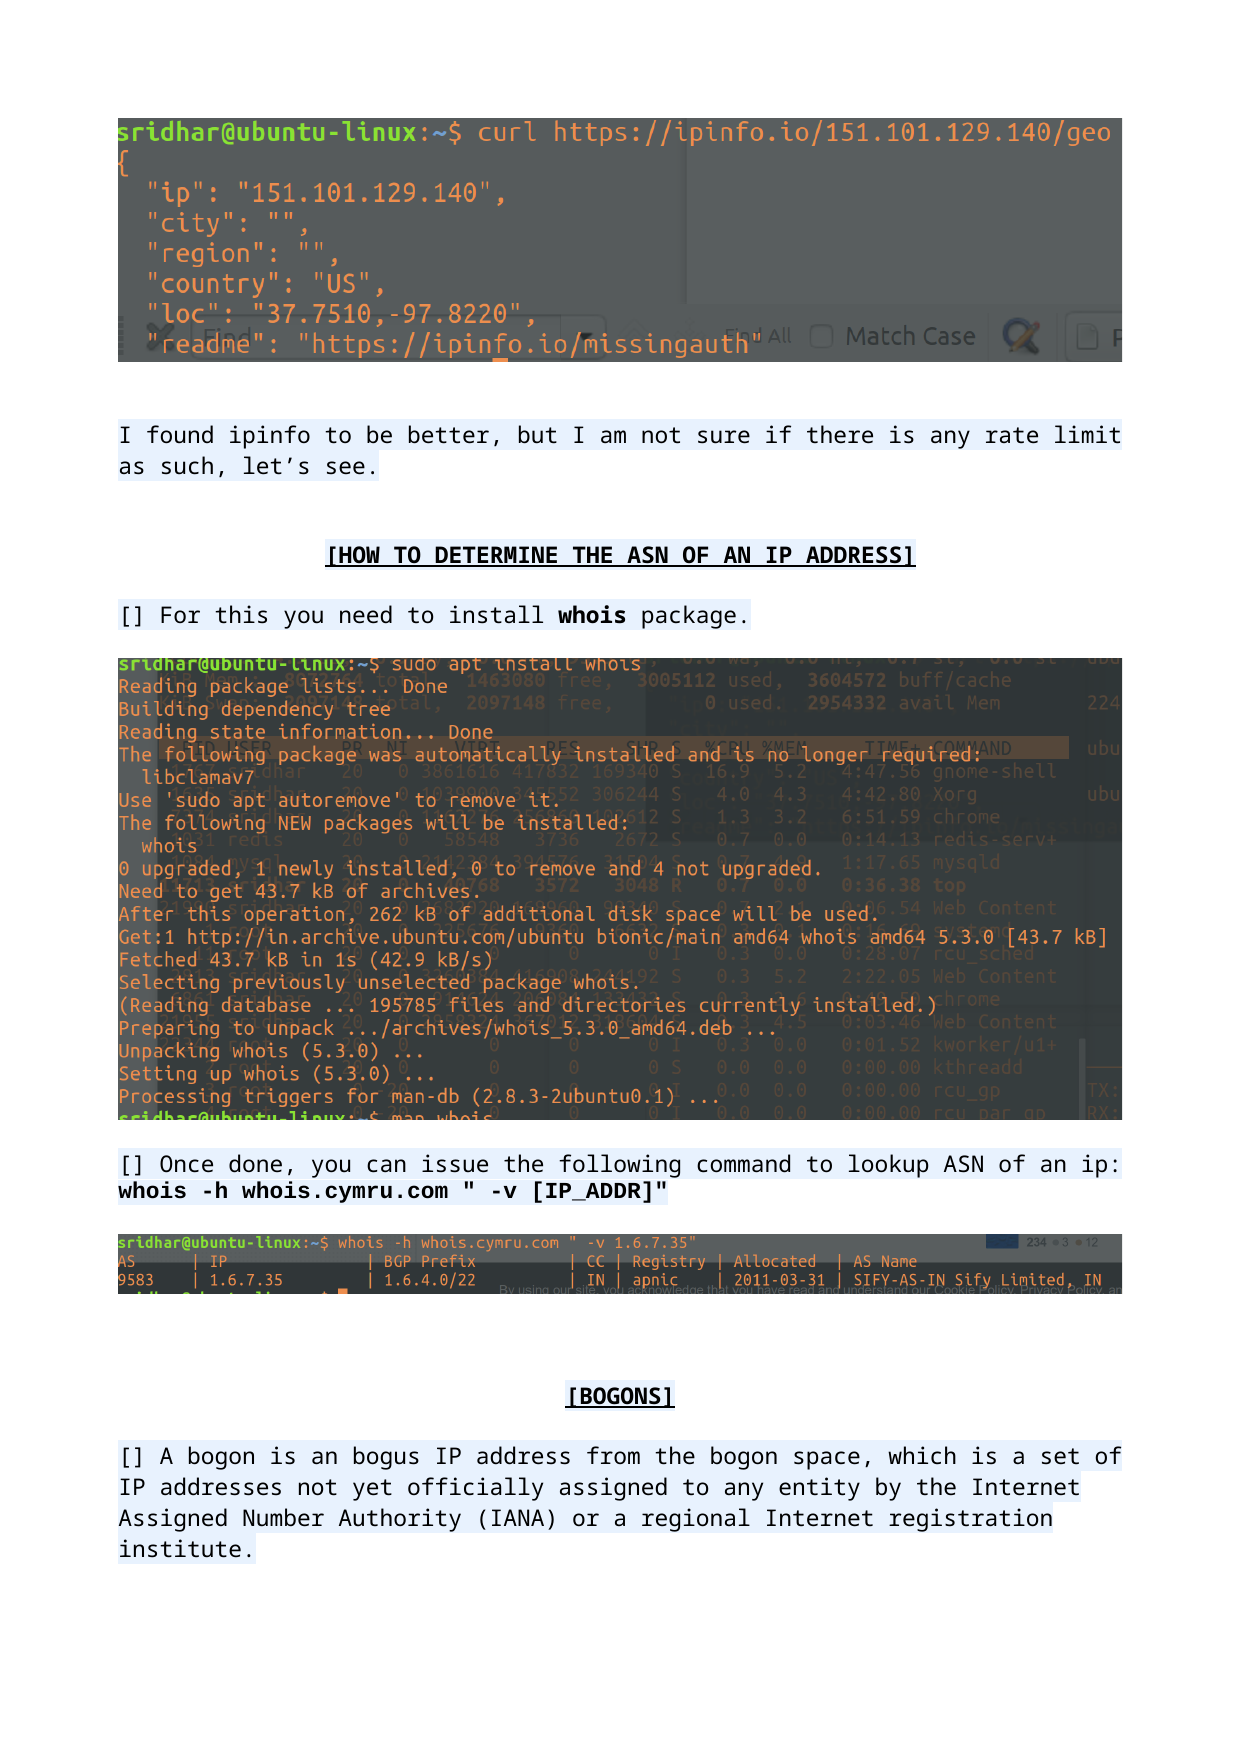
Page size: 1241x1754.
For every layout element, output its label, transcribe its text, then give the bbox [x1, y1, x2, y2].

text [] For this you need to install whois package. [118, 599, 1122, 630]
text I found ipinfo to be better, but I am not sure if there is any rate limit as such, let’s see. [118, 419, 1122, 481]
text [] Once done, you can issue the following command to lookup ASN of an ip: whois -h whois.cymru.com " -v [IP_ADDR]" [118, 1148, 1122, 1205]
picture [118, 118, 1123, 362]
text [HOW TO DETERMINE THE ASN OF AN IP ADDRESS] [118, 539, 1122, 570]
text [BOGONS] [118, 1379, 1122, 1411]
text [] A bogon is an bogus IP address from the bogon space, which is a set of IP addresses not yet officially assigned to any entity by the Internet Assigned Number Authority (IANA) or a regional Internet registration institute. [118, 1439, 1122, 1564]
picture [118, 1234, 1123, 1294]
picture [118, 658, 1123, 1120]
